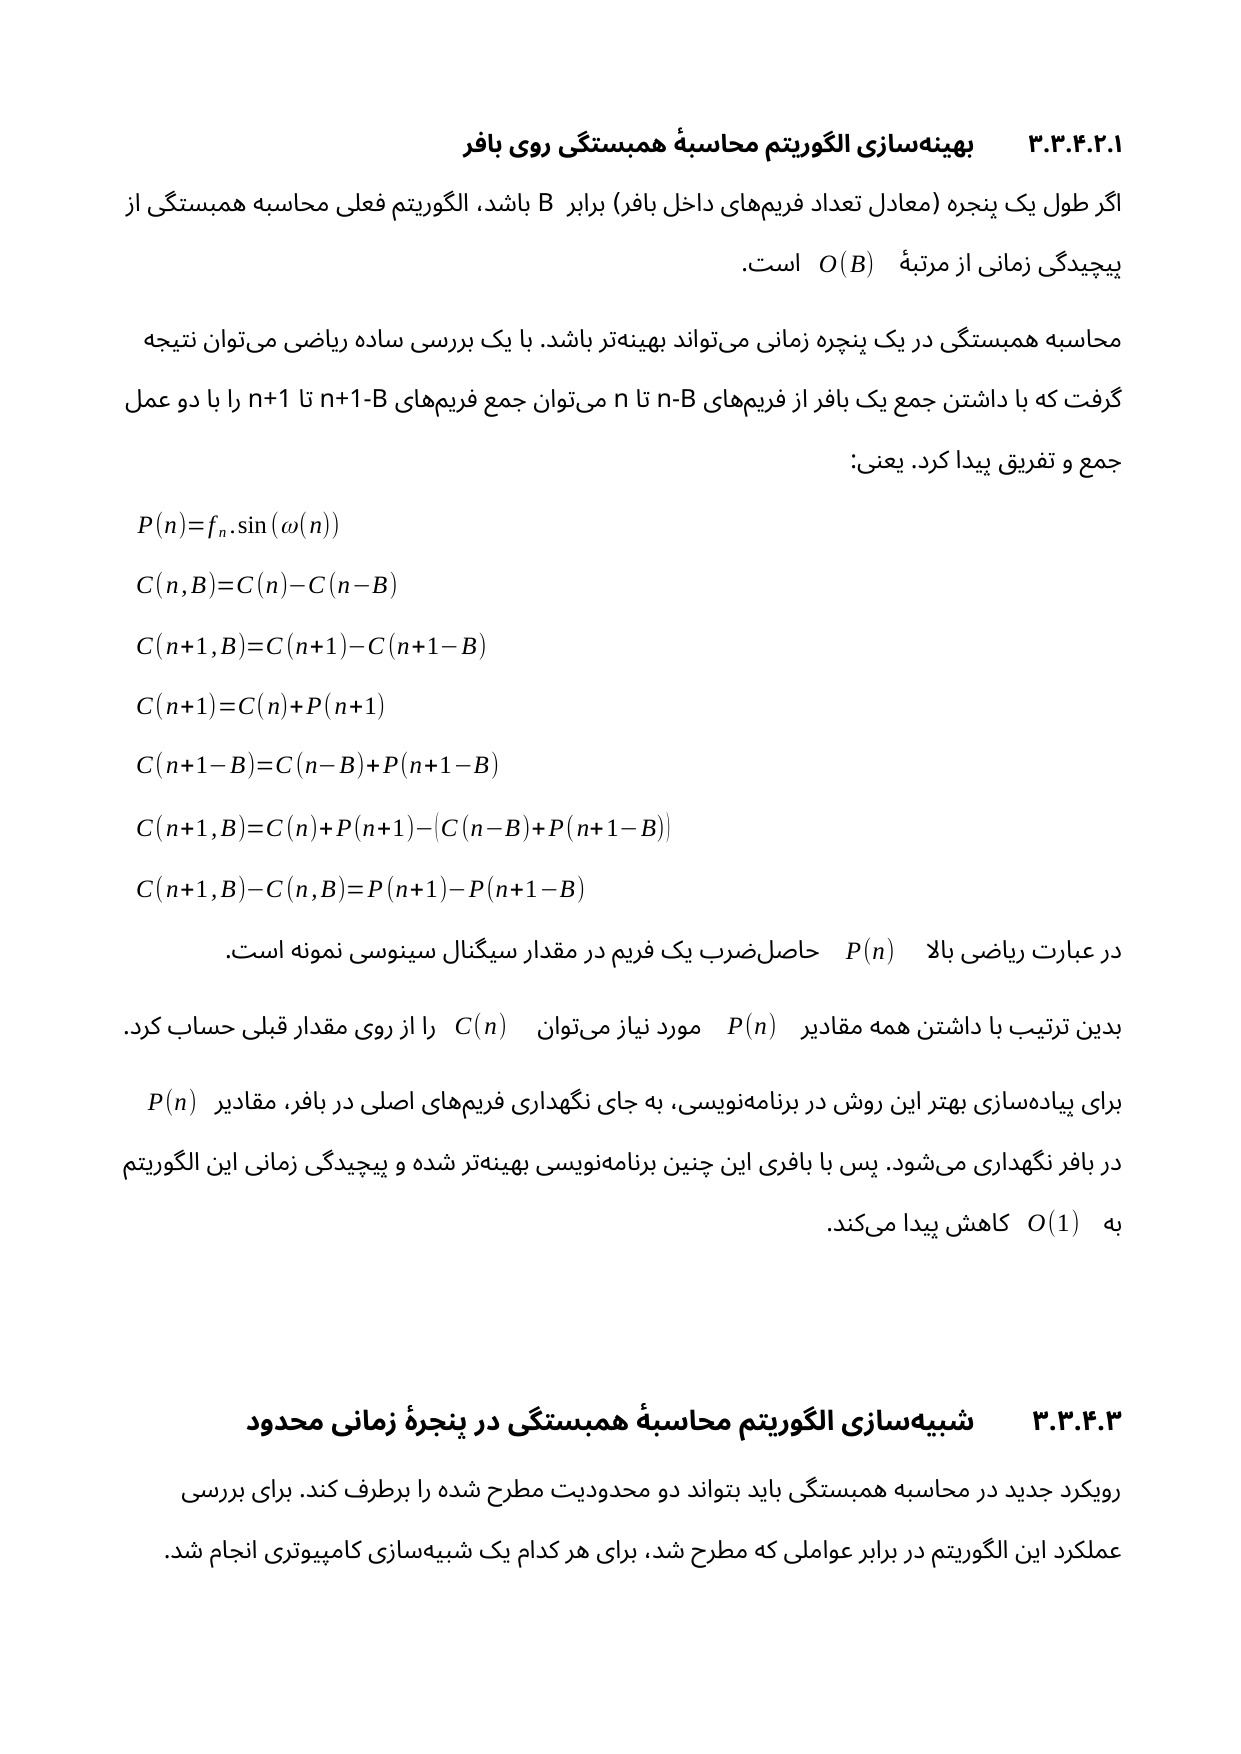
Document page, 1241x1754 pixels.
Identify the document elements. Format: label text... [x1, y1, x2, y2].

subtitle شبیه‌سازی الگوریتم محاسبهٔ همبستگی در پنجرهٔ زمانی محدود [118, 1392, 1122, 1450]
text بدین ترتیب با داشتن همه مقادیر مورد نیاز می‌توان را از روی مقدار قبلی حساب کرد. [118, 1000, 1122, 1053]
text اگر طول یک پنجره (معادل تعداد فریم‌های داخل بافر) برابر B باشد، الگوریتم فعلی محاسبه همبستگی از پیچیدگی زمانی از مرتبهٔ است. [118, 177, 1122, 290]
subtitle بهینه‌سازی الگوریتم محاسبهٔ همبستگی روی بافر [118, 118, 1122, 171]
text در عبارت ریاضی بالا حاصل‌ضرب یک فریم در مقدار سیگنال سینوسی نمونه است. [118, 924, 1122, 977]
text محاسبه همبستگی در یک پنچره زمانی می‌تواند بهینه‌تر باشد. با یک بررسی ساده ریاضی می‌توان نتیجه گرفت که با داشتن جمع یک بافر از فریم‌های n-B تا n می‌توان جمع فریم‌های n+1-B تا n+1 را با دو عمل جمع و تفریق پیدا کرد. یعنی: [118, 313, 1122, 487]
text برای پیاده‌سازی بهتر این روش در برنامه‌نویسی، به جای نگهداری فریم‌های اصلی در بافر، مقادیر در بافر نگهداری می‌شود. پس با بافری این چنین برنامه‌نویسی بهینه‌تر شده و پیچیدگی زمانی این الگوریتم به کاهش پیدا می‌کند. [118, 1075, 1122, 1249]
text رویکرد جدید در محاسبه همبستگی باید بتواند دو محدودیت مطرح شده را برطرف کند. برای بررسی عملکرد این الگوریتم در برابر عواملی که مطرح شد، برای هر کدام یک شبیه‌سازی کامپیوتری انجام شد. [118, 1463, 1122, 1576]
